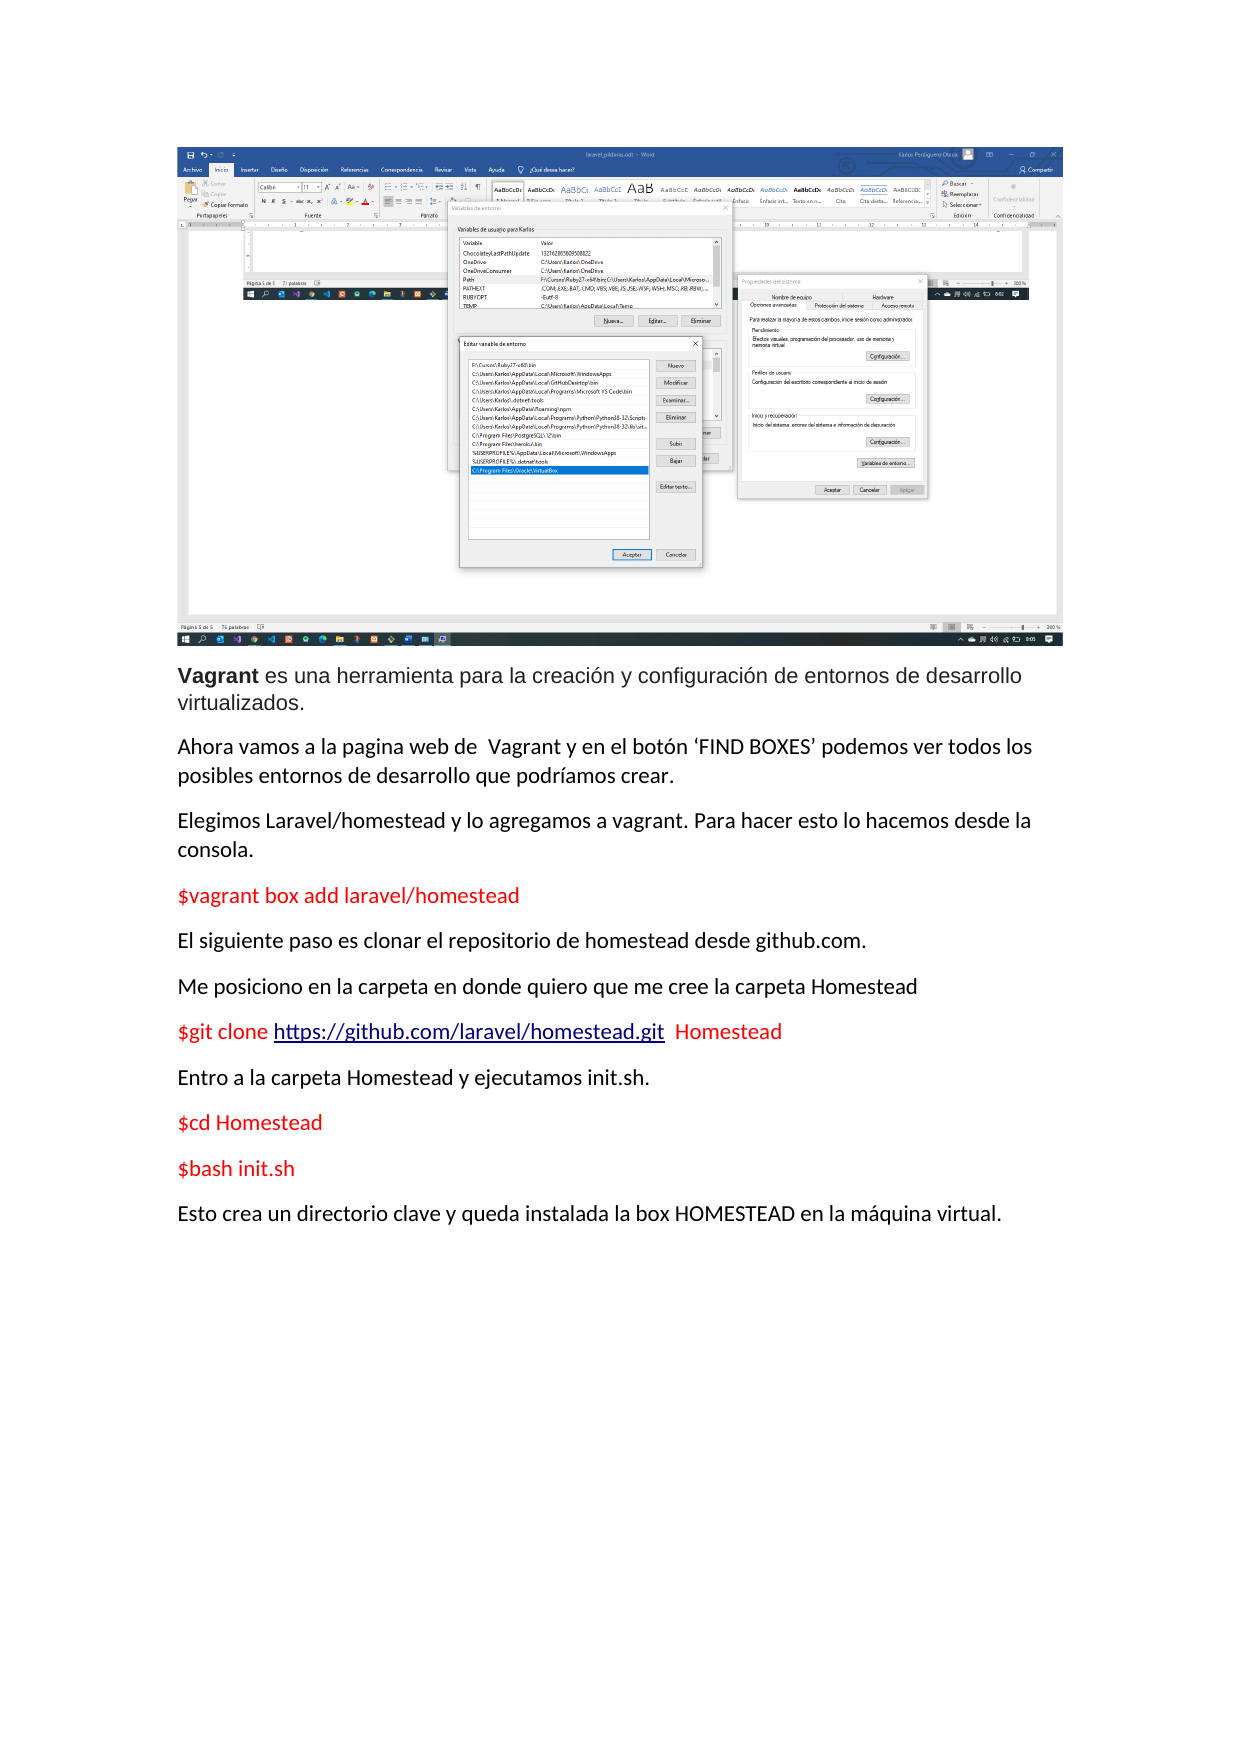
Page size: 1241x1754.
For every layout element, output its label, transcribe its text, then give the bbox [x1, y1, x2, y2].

text $vagrant box add laravel/homestead [177, 881, 1063, 909]
text Ahora vamos a la pagina web de Vagrant y en el botón ‘FIND BOXES’ podemos ver todos los posibles entornos de desarrollo que podríamos crear. [177, 732, 1063, 789]
text $git clone https://github.com/laravel/homestead.git Homestead [177, 1017, 1063, 1045]
text Vagrant es una herramienta para la creación y configuración de entornos de desarrollo virtualizados. [177, 663, 1063, 714]
text Me posiciono en la carpeta en donde quiero que me cree la carpeta Homestead [177, 972, 1063, 1000]
text Entro a la carpeta Homestead y ejecutamos init.sh. [177, 1063, 1063, 1091]
text El siguiente paso es clonar el repositorio de homestead desde github.com. [177, 926, 1063, 954]
text Elegimos Laravel/homestead y lo agregamos a vagrant. Para hacer esto lo hacemos desde la consola. [177, 806, 1063, 863]
text Esto crea un directorio clave y queda instalada la box HOMESTEAD en la máquina virtual. [177, 1199, 1063, 1227]
text $bash init.sh [177, 1154, 1063, 1182]
text $cd Homestead [177, 1108, 1063, 1136]
